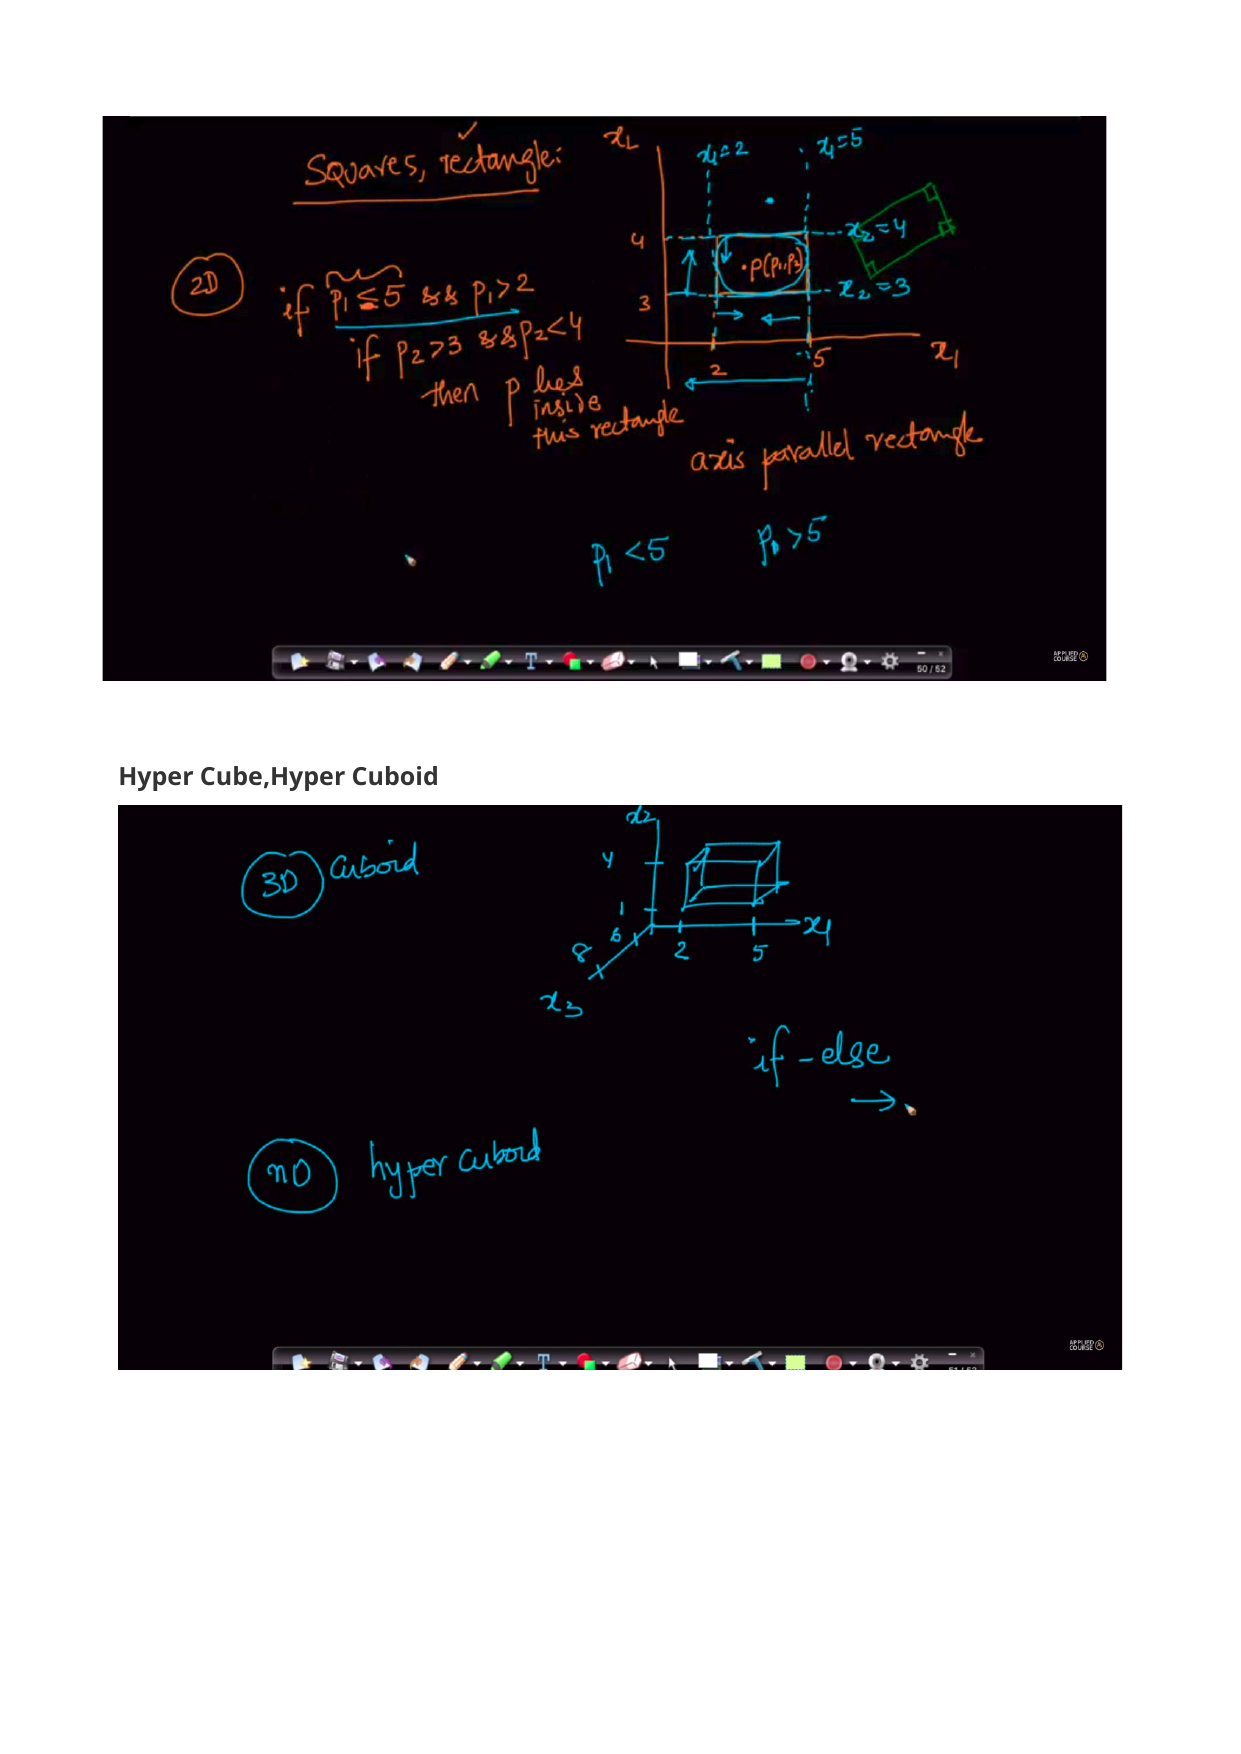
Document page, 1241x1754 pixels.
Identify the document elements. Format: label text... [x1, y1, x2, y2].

picture [118, 805, 1123, 1370]
subtitle Hyper Cube,Hyper Cuboid [118, 758, 1122, 792]
picture [102, 116, 1107, 681]
